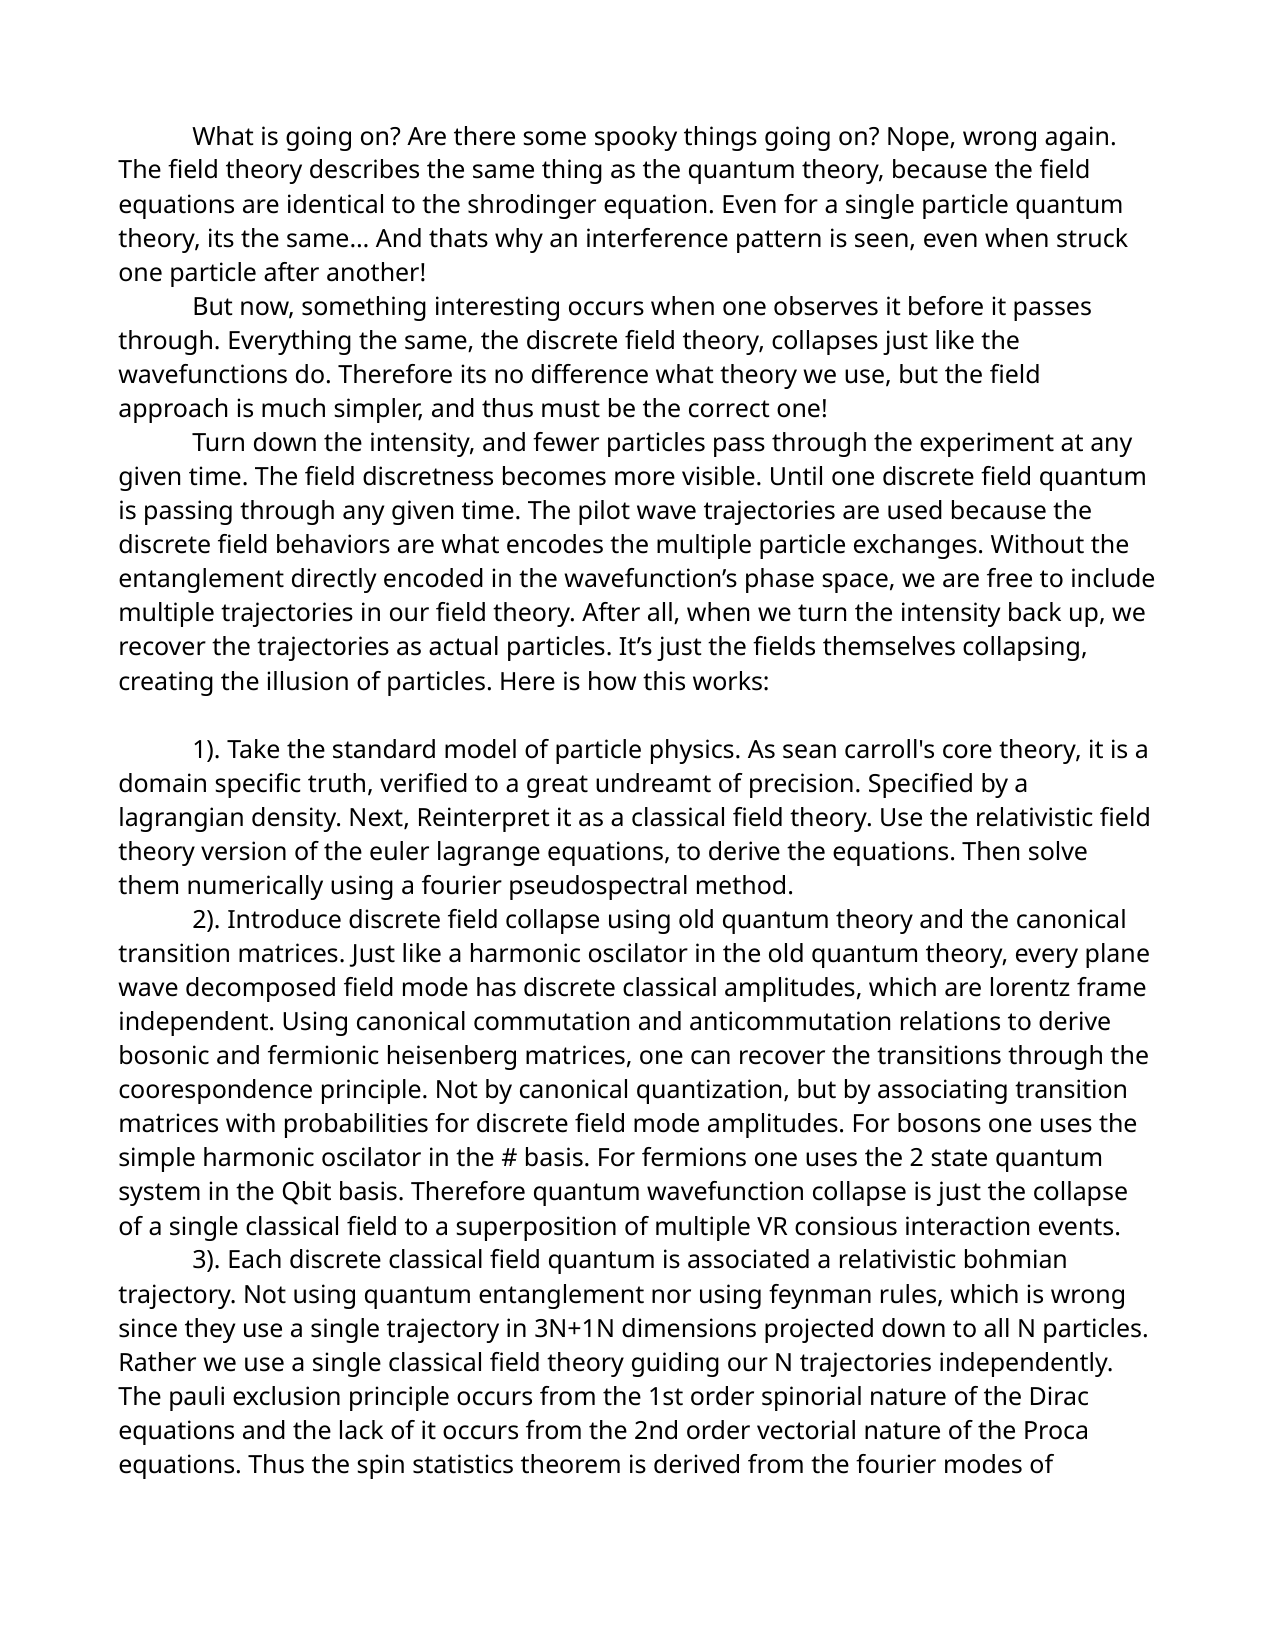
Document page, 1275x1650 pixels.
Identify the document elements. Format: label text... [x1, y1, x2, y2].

text 1). Take the standard model of particle physics. As sean carroll's core theory, it is a domain specific truth, verified to a great undreamt of precision. Specified by a lagrangian density. Next, Reinterpret it as a classical field theory. Use the relativistic field theory version of the euler lagrange equations, to derive the equations. Then solve them numerically using a fourier pseudospectral method. [118, 731, 1157, 902]
text What is going on? Are there some spooky things going on? Nope, wrong again. The field theory describes the same thing as the quantum theory, because the field equations are identical to the shrodinger equation. Even for a single particle quantum theory, its the same… And thats why an interference pattern is seen, even when struck one particle after another! [118, 118, 1157, 288]
text 2). Introduce discrete field collapse using old quantum theory and the canonical transition matrices. Just like a harmonic oscilator in the old quantum theory, every plane wave decomposed field mode has discrete classical amplitudes, which are lorentz frame independent. Using canonical commutation and anticommutation relations to derive bosonic and fermionic heisenberg matrices, one can recover the transitions through the coorespondence principle. Not by canonical quantization, but by associating transition matrices with probabilities for discrete field mode amplitudes. For bosons one uses the simple harmonic oscilator in the # basis. For fermions one uses the 2 state quantum system in the Qbit basis. Therefore quantum wavefunction collapse is just the collapse of a single classical field to a superposition of multiple VR consious interaction events. 3). Each discrete classical field quantum is associated a relativistic bohmian trajectory. Not using quantum entanglement nor using feynman rules, which is wrong since they use a single trajectory in 3N+1N dimensions projected down to all N particles. Rather we use a single classical field theory guiding our N trajectories independently. The pauli exclusion principle occurs from the 1st order spinorial nature of the Dirac equations and the lack of it occurs from the 2nd order vectorial nature of the Proca equations. Thus the spin statistics theorem is derived from the fourier modes of [118, 902, 1157, 1481]
text But now, something interesting occurs when one observes it before it passes through. Everything the same, the discrete field theory, collapses just like the wavefunctions do. Therefore its no difference what theory we use, but the field approach is much simpler, and thus must be the correct one! [118, 288, 1157, 425]
text Turn down the intensity, and fewer particles pass through the experiment at any given time. The field discretness becomes more visible. Until one discrete field quantum is passing through any given time. The pilot wave trajectories are used because the discrete field behaviors are what encodes the multiple particle exchanges. Without the entanglement directly encoded in the wavefunction’s phase space, we are free to include multiple trajectories in our field theory. After all, when we turn the intensity back up, we recover the trajectories as actual particles. It’s just the fields themselves collapsing, creating the illusion of particles. Here is how this works: [118, 425, 1157, 697]
